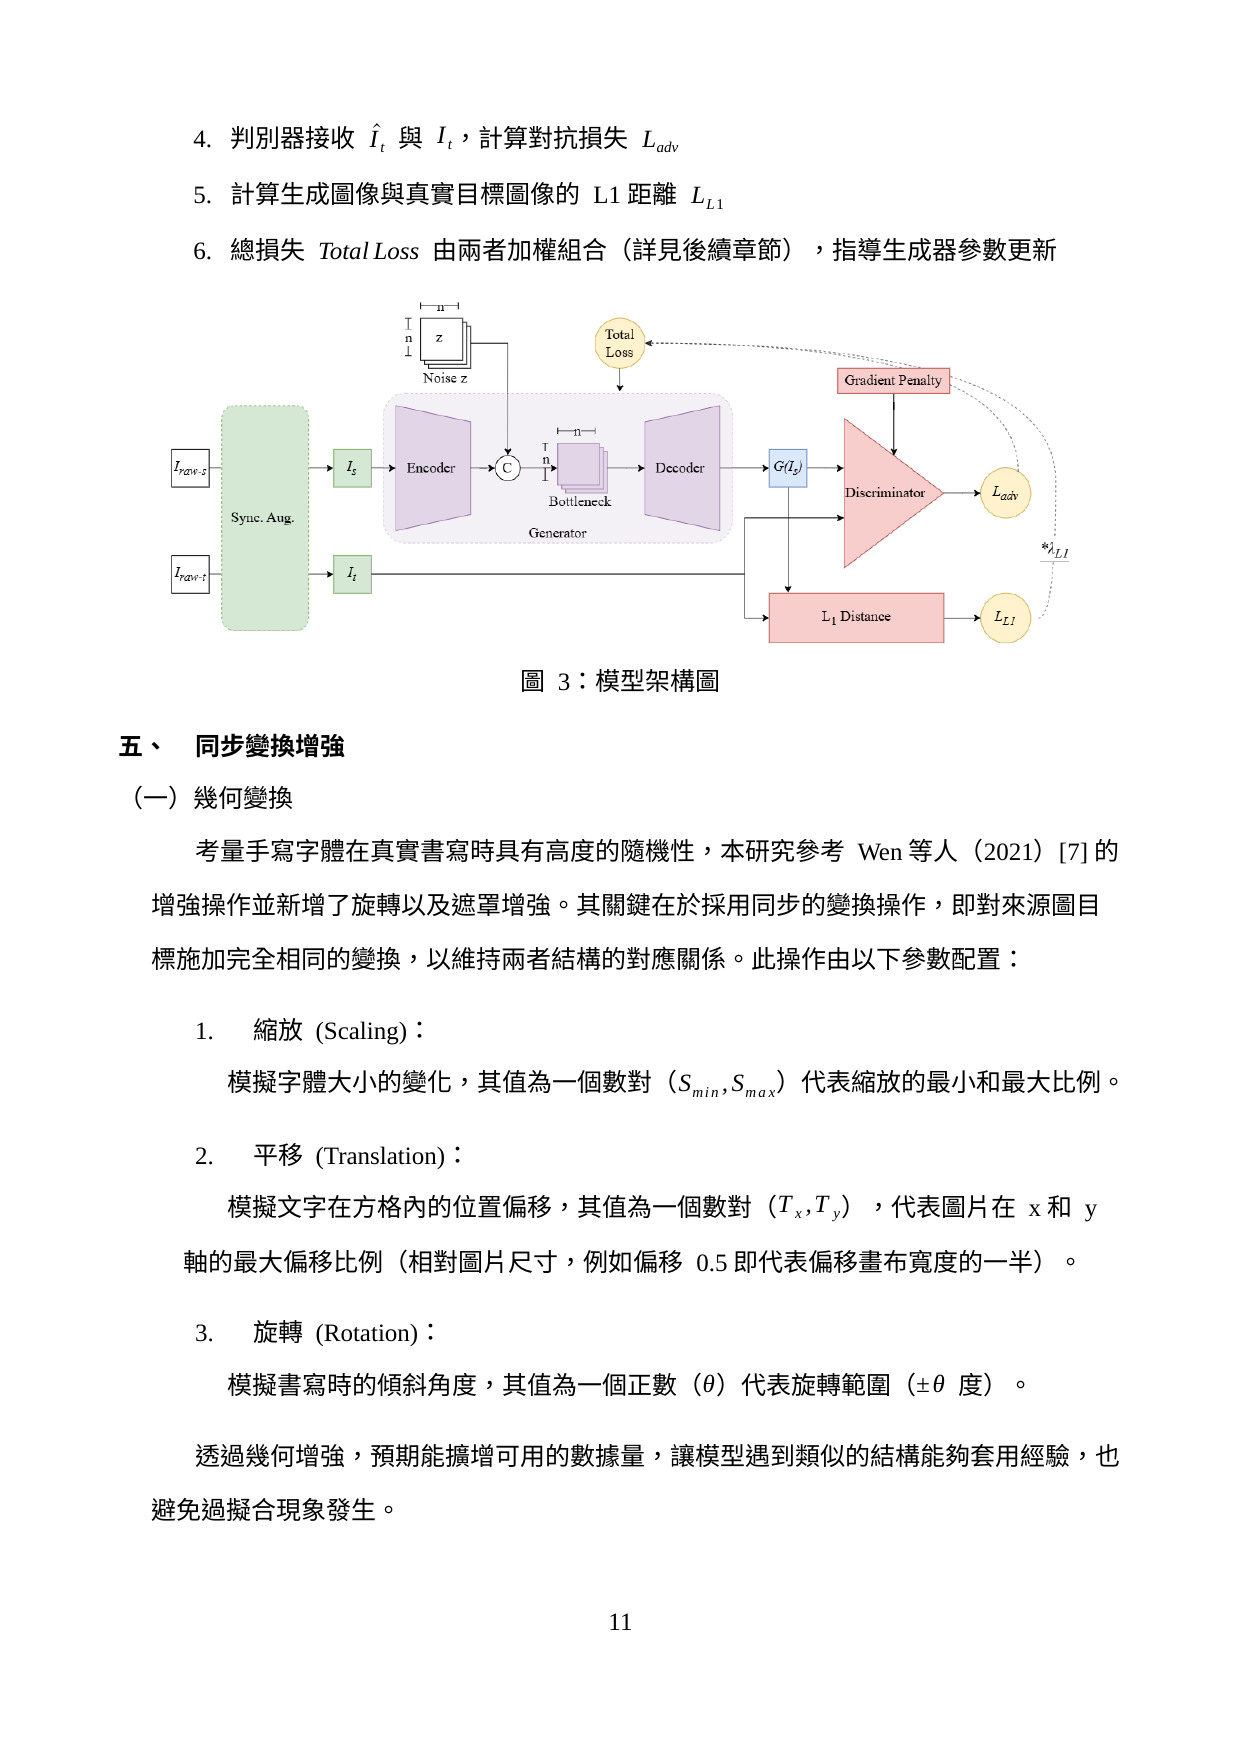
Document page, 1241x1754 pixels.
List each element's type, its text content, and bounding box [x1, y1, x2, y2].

subtitle 旋轉 (Rotation)： [165, 1313, 1122, 1349]
text 透過幾何增強，預期能擴增可用的數據量，讓模型遇到類似的結構能夠套用經驗，也避免過擬合現象發生。 [151, 1436, 1122, 1527]
text 模擬文字在方格內的位置偏移，其值為一個數對（），代表圖片在 x 和 y 軸的最大偏移比例（相對圖片尺寸，例如偏移 0.5 即代表偏移畫布寬度的一半）。 [184, 1188, 1122, 1278]
list 計算生成圖像與真實目標圖像的 L1 距離 [193, 174, 1122, 212]
subtitle 縮放 (Scaling)： [165, 1010, 1122, 1047]
text 模擬字體大小的變化，其值為一個數對（）代表縮放的最小和最大比例。 [184, 1063, 1122, 1101]
subtitle 同步變換增強 [118, 726, 1122, 762]
list 判別器接收 ​ 與 ，計算對抗損失 [193, 118, 1122, 156]
list 總損失 由兩者加權組合（詳見後續章節），指導生成器參數更新 [193, 231, 1122, 267]
text 考量手寫字體在真實書寫時具有高度的隨機性，本研究參考 Wen 等人（2021）[7] 的增強操作並新增了旋轉以及遮罩增強。其關鍵在於採用同步的變換操作，即對來源圖目標施加完全相同的變換，以維持兩者結構的對應關係。此操作由以下參數配置： [151, 831, 1122, 976]
subtitle 平移 (Translation)： [165, 1135, 1122, 1172]
subtitle 幾何變換 [118, 778, 1122, 815]
text 模擬書寫時的傾斜角度，其值為一個正數（）代表旋轉範圍（ 度）。 [184, 1365, 1122, 1402]
text 圖 3：模型架構圖 [171, 643, 1069, 697]
picture [171, 298, 1069, 643]
